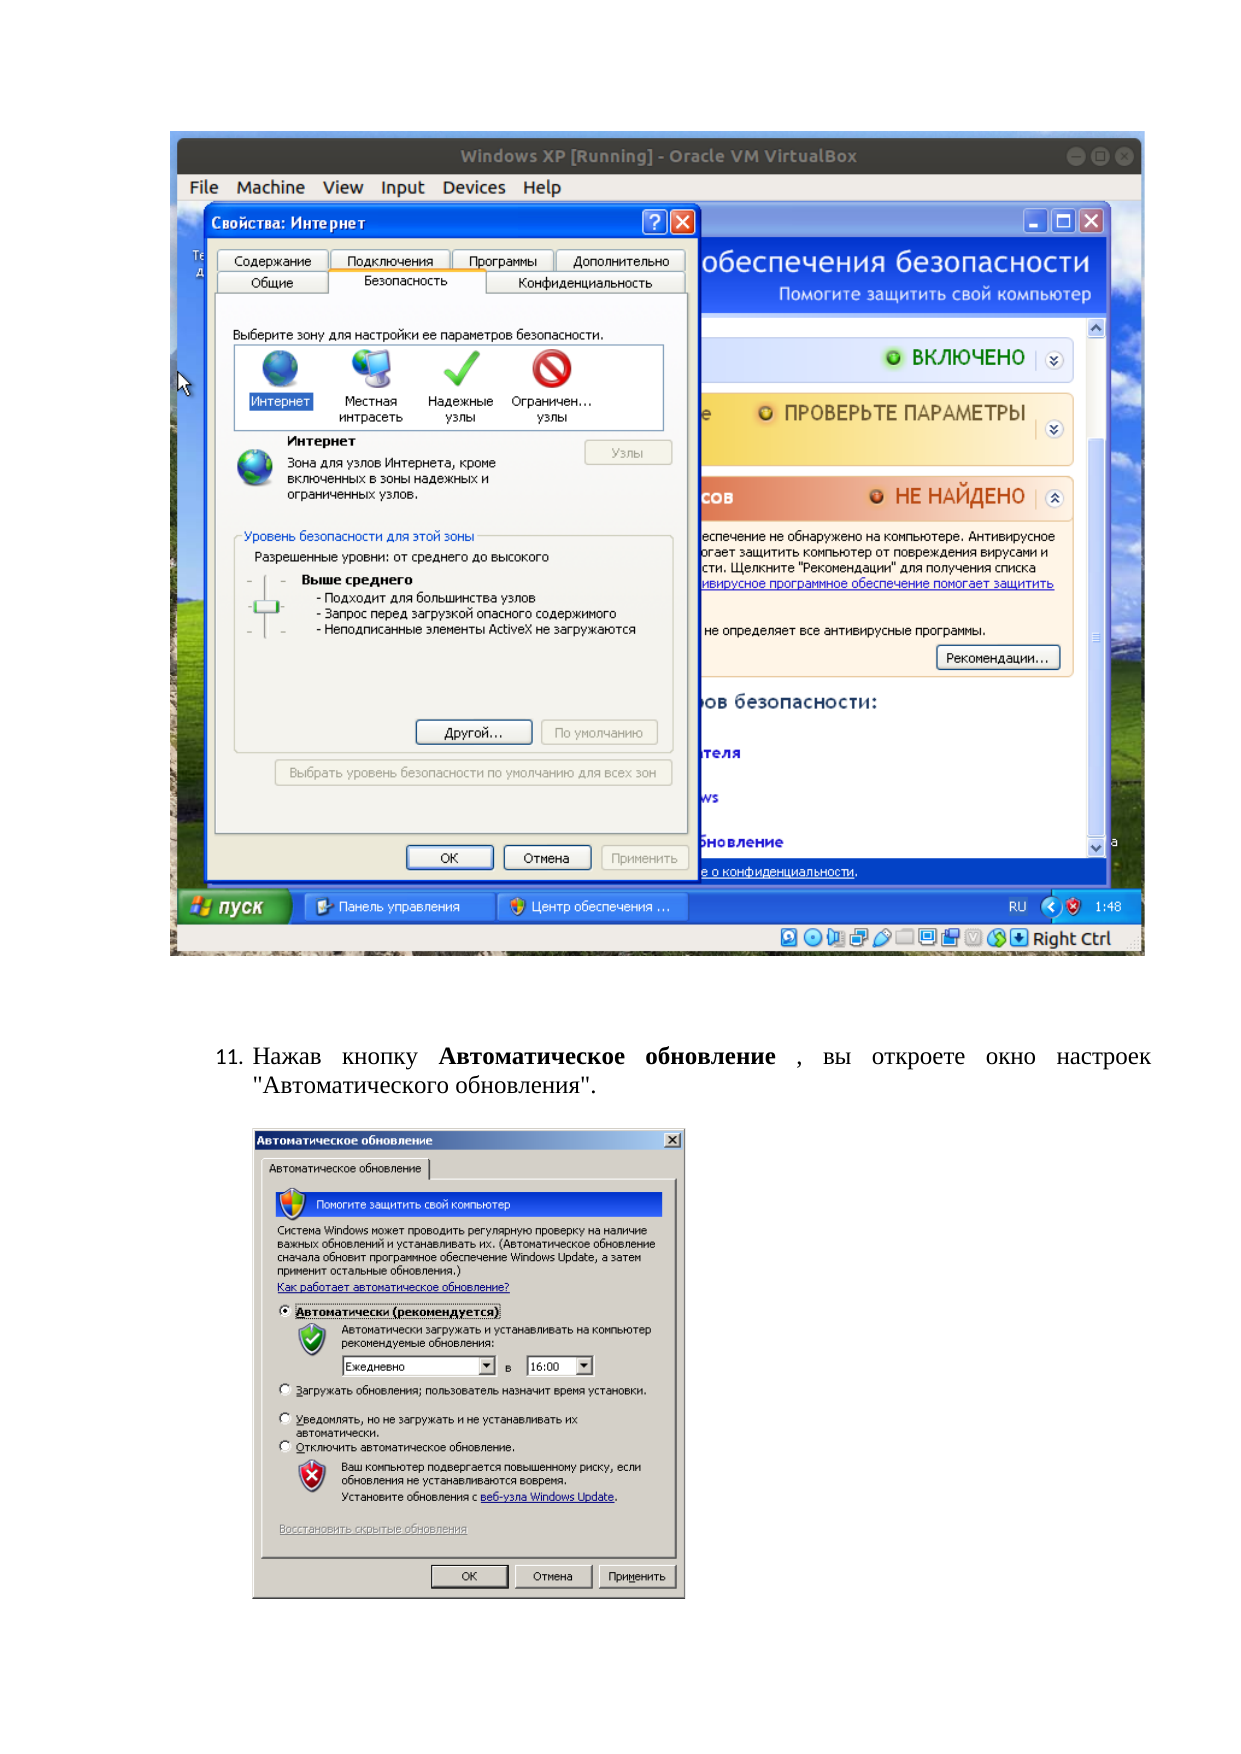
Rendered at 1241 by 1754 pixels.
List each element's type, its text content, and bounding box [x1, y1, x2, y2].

picture [170, 131, 1145, 956]
list Нажав кнопку Автоматическое обновление , вы откроете окно настроек "Автоматического обновления". [215, 1041, 1152, 1099]
picture [252, 1128, 686, 1599]
